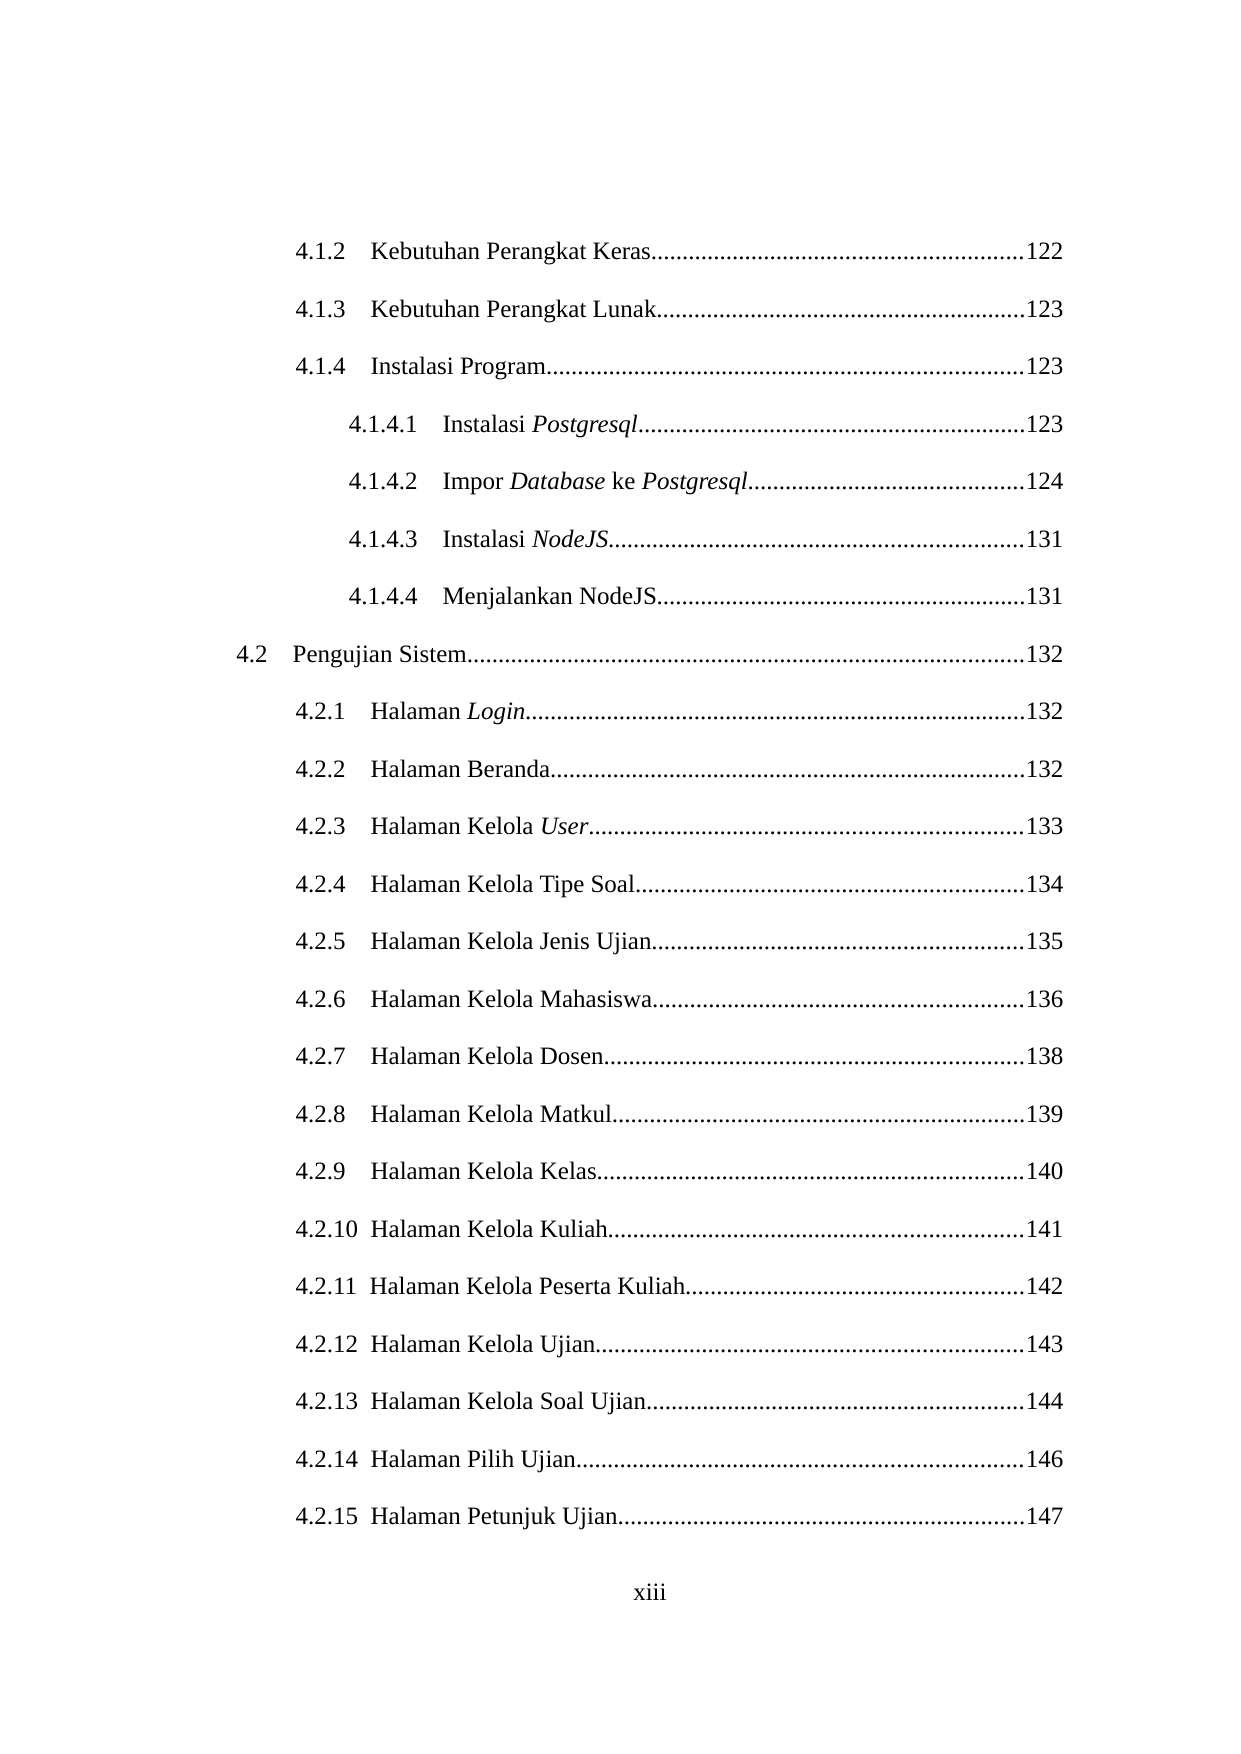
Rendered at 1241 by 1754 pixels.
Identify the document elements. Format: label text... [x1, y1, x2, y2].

text 4.2.12 Halaman Kelola Ujian 143 [295, 1329, 1063, 1357]
text 4.1.4.1 Instalasi Postgresql 123 [348, 409, 1063, 437]
text 4.2.6 Halaman Kelola Mahasiswa 136 [295, 984, 1063, 1012]
text 4.2.15 Halaman Petunjuk Ujian 147 [295, 1501, 1063, 1530]
text 4.2.8 Halaman Kelola Matkul 139 [295, 1099, 1063, 1127]
text 4.2.3 Halaman Kelola User 133 [295, 811, 1063, 840]
text 4.2.4 Halaman Kelola Tipe Soal 134 [295, 869, 1063, 897]
text 4.1.3 Kebutuhan Perangkat Lunak 123 [295, 294, 1063, 322]
text 4.2.13 Halaman Kelola Soal Ujian 144 [295, 1386, 1063, 1415]
text 4.1.2 Kebutuhan Perangkat Keras 122 [295, 236, 1063, 265]
text 4.2 Pengujian Sistem 132 [236, 639, 1063, 667]
text 4.2.10 Halaman Kelola Kuliah 141 [295, 1214, 1063, 1242]
text 4.1.4.4 Menjalankan NodeJS 131 [348, 581, 1063, 610]
text 4.1.4 Instalasi Program 123 [295, 351, 1063, 380]
text 4.2.5 Halaman Kelola Jenis Ujian 135 [295, 926, 1063, 955]
text 4.1.4.3 Instalasi NodeJS 131 [348, 524, 1063, 552]
text 4.2.7 Halaman Kelola Dosen 138 [295, 1041, 1063, 1070]
text 4.2.2 Halaman Beranda 132 [295, 754, 1063, 782]
text 4.2.1 Halaman Login 132 [295, 696, 1063, 725]
text 4.2.11 Halaman Kelola Peserta Kuliah 142 [295, 1271, 1063, 1300]
text 4.2.9 Halaman Kelola Kelas 140 [295, 1156, 1063, 1185]
text 4.1.4.2 Impor Database ke Postgresql 124 [348, 466, 1063, 495]
text 4.2.14 Halaman Pilih Ujian 146 [295, 1444, 1063, 1472]
